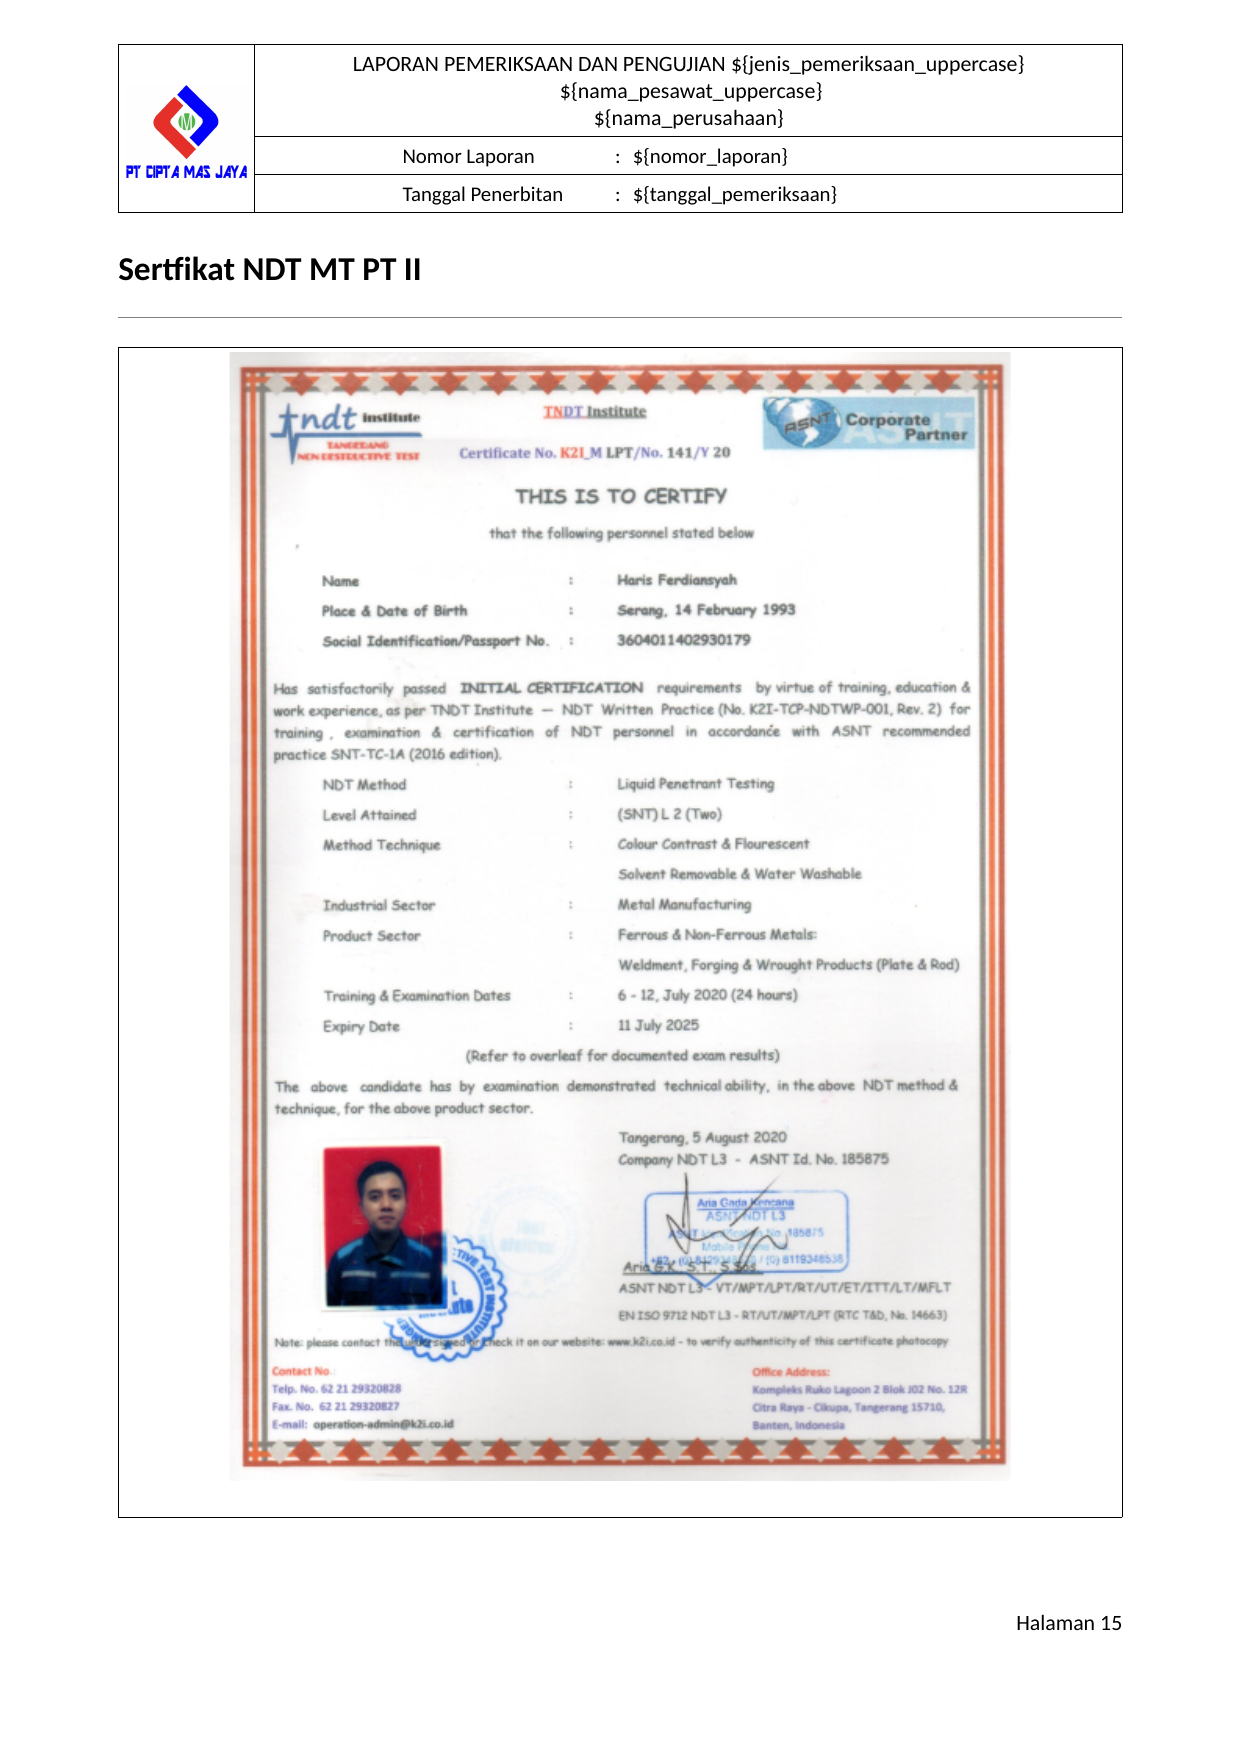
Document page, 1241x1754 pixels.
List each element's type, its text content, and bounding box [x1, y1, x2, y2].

picture [229, 352, 1011, 1481]
picture [124, 85, 249, 183]
table_header [119, 348, 1122, 1517]
subtitle Sertfikat NDT MT PT II [118, 248, 1122, 289]
